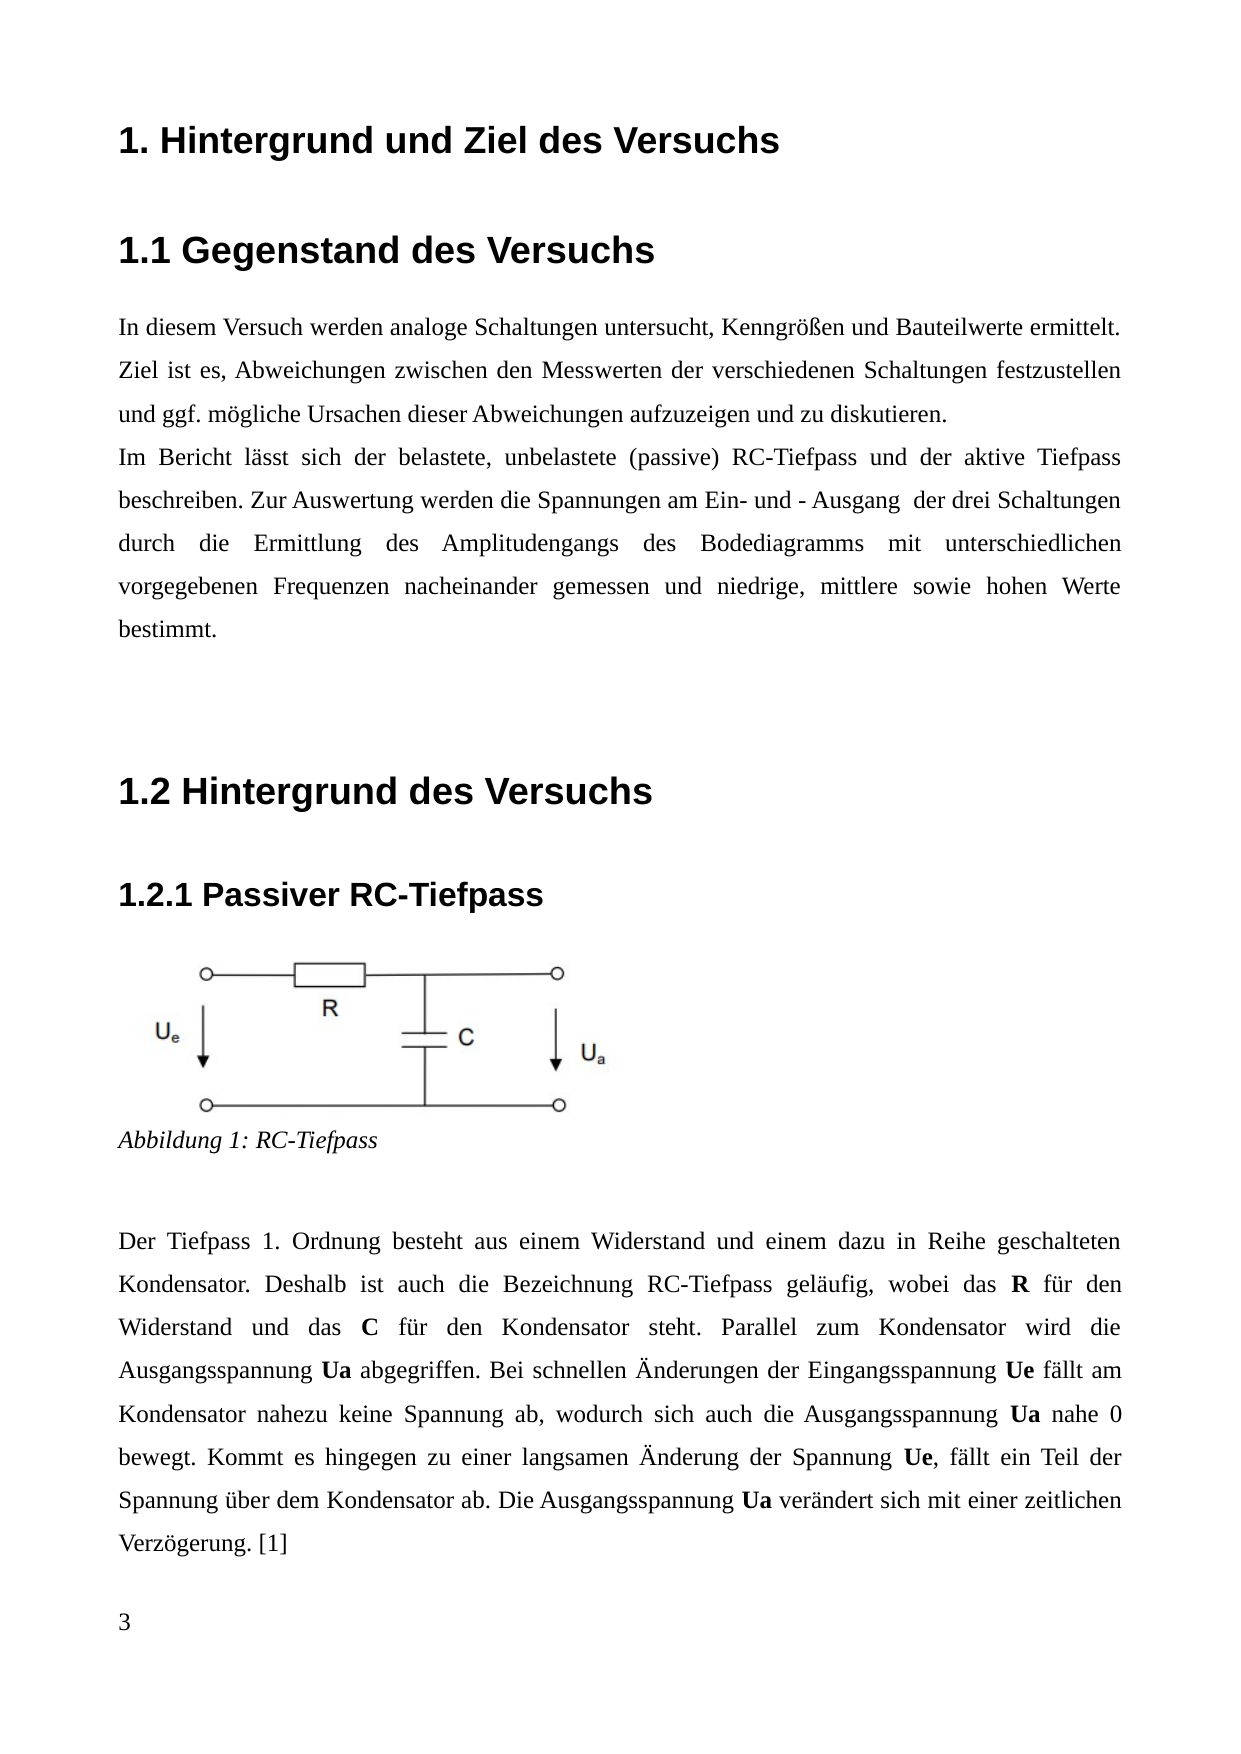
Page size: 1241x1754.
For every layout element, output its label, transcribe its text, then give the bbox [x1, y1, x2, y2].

text Im Bericht lässt sich der belastete, unbelastete (passive) RC-Tiefpass und der aktive Tiefpass beschreiben. Zur Auswertung werden die Spannungen am Ein- und - Ausgang der drei Schaltungen durch die Ermittlung des Amplitudengangs des Bodediagramms mit unterschiedlichen vorgegebenen Frequenzen nacheinander gemessen und niedrige, mittlere sowie hohen Werte bestimmt. [118, 442, 1122, 643]
text In diesem Versuch werden analoge Schaltungen untersucht, Kenngrößen und Bauteilwerte ermittelt. Ziel ist es, Abweichungen zwischen den Messwerten der verschiedenen Schaltungen festzustellen und ggf. mögliche Ursachen dieser Abweichungen aufzuzeigen und zu diskutieren. [118, 312, 1122, 427]
picture [118, 953, 647, 1126]
title 1. Hintergrund und Ziel des Versuchs [118, 118, 1122, 161]
text Abbildung 1: RC-Tiefpass [118, 926, 1122, 1154]
subtitle 1.2.1 Passiver RC-Tiefpass [118, 874, 1122, 913]
subtitle 1.1 Gegenstand des Versuchs [118, 227, 1122, 271]
subtitle 1.2 Hintergrund des Versuchs [118, 769, 1122, 812]
text Der Tiefpass 1. Ordnung besteht aus einem Widerstand und einem dazu in Reihe geschalteten Kondensator. Deshalb ist auch die Bezeichnung RC-Tiefpass geläufig, wobei das R für den Widerstand und das C für den Kondensator steht. Parallel zum Kondensator wird die Ausgangsspannung Ua abgegriffen. Bei schnellen Änderungen der Eingangsspannung Ue fällt am Kondensator nahezu keine Spannung ab, wodurch sich auch die Ausgangsspannung Ua nahe 0 bewegt. Kommt es hingegen zu einer langsamen Änderung der Spannung Ue, fällt ein Teil der Spannung über dem Kondensator ab. Die Ausgangsspannung Ua verändert sich mit einer zeitlichen Verzögerung. [1] [118, 1226, 1122, 1557]
